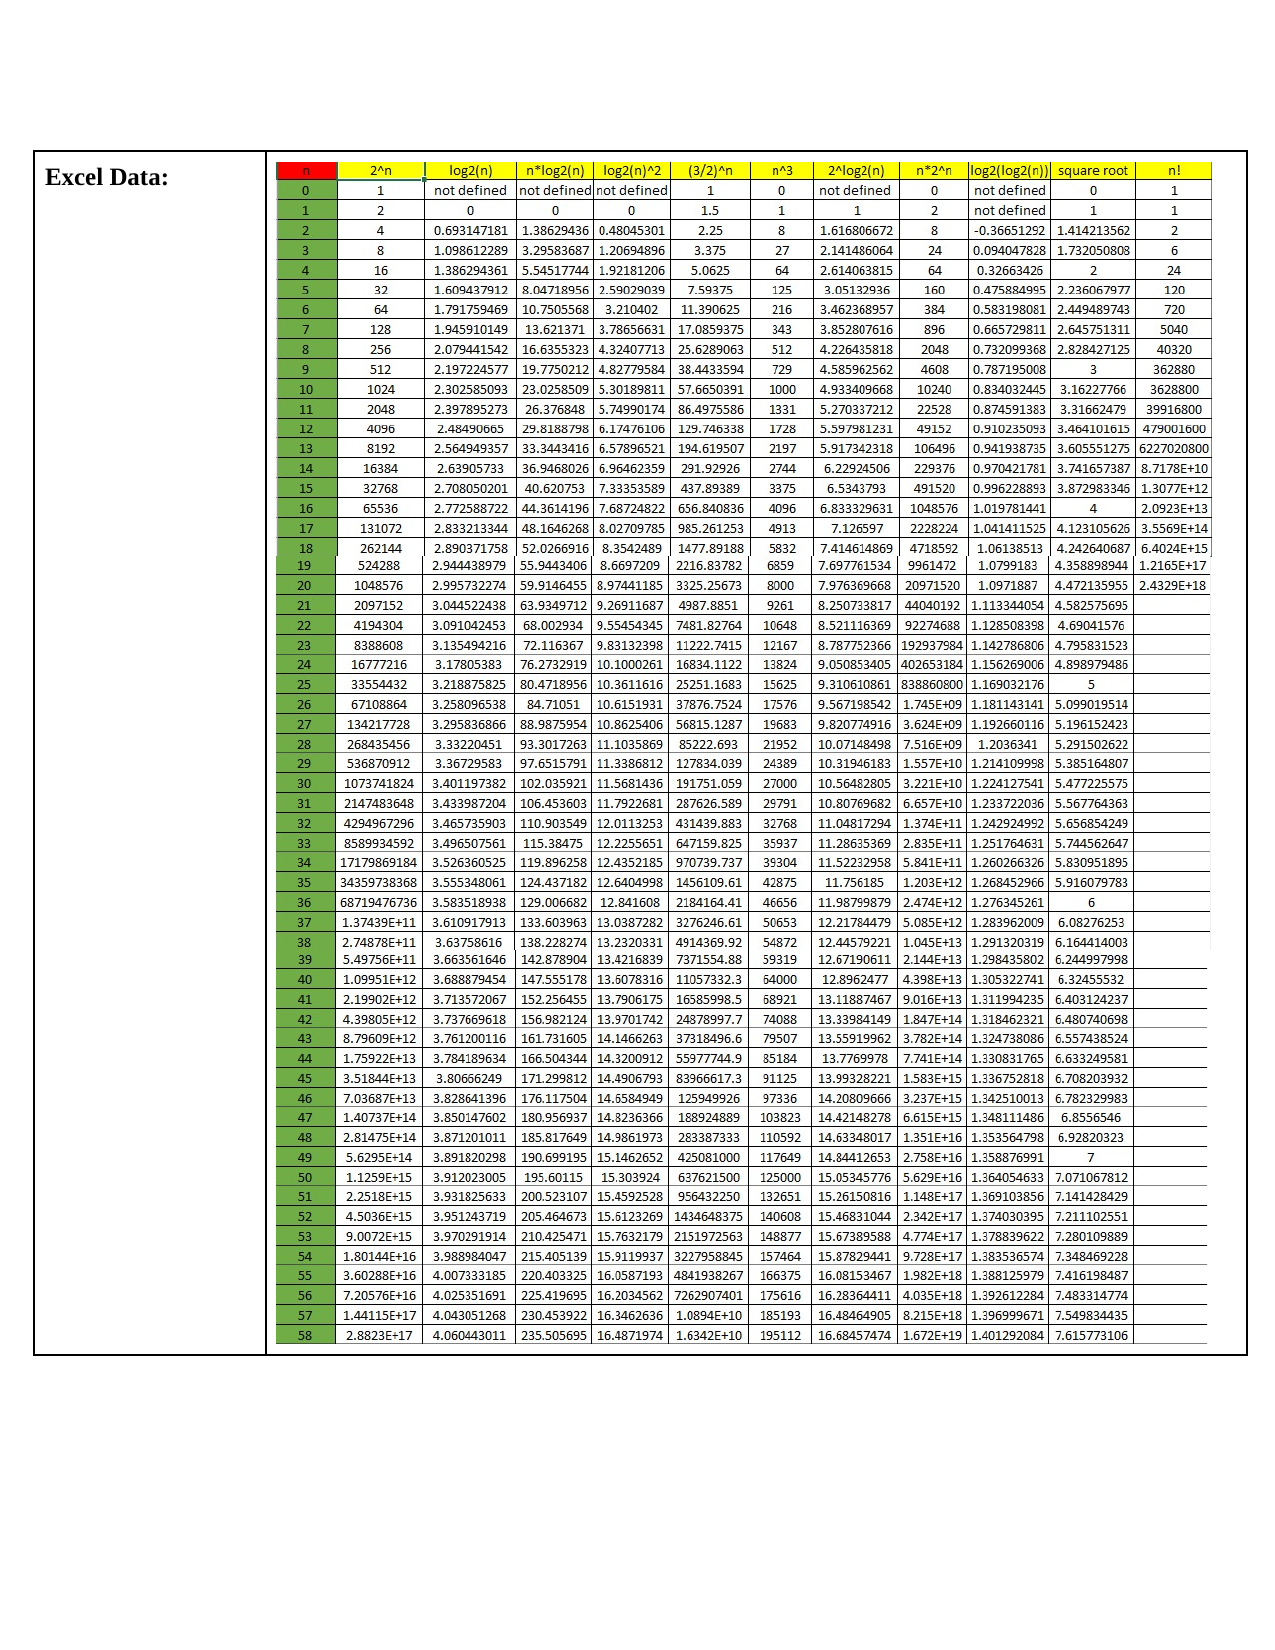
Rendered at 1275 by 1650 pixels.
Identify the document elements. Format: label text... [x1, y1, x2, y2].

table_cell [267, 152, 1246, 1354]
picture [276, 162, 1212, 1344]
table_cell Excel Data: [35, 152, 265, 1354]
